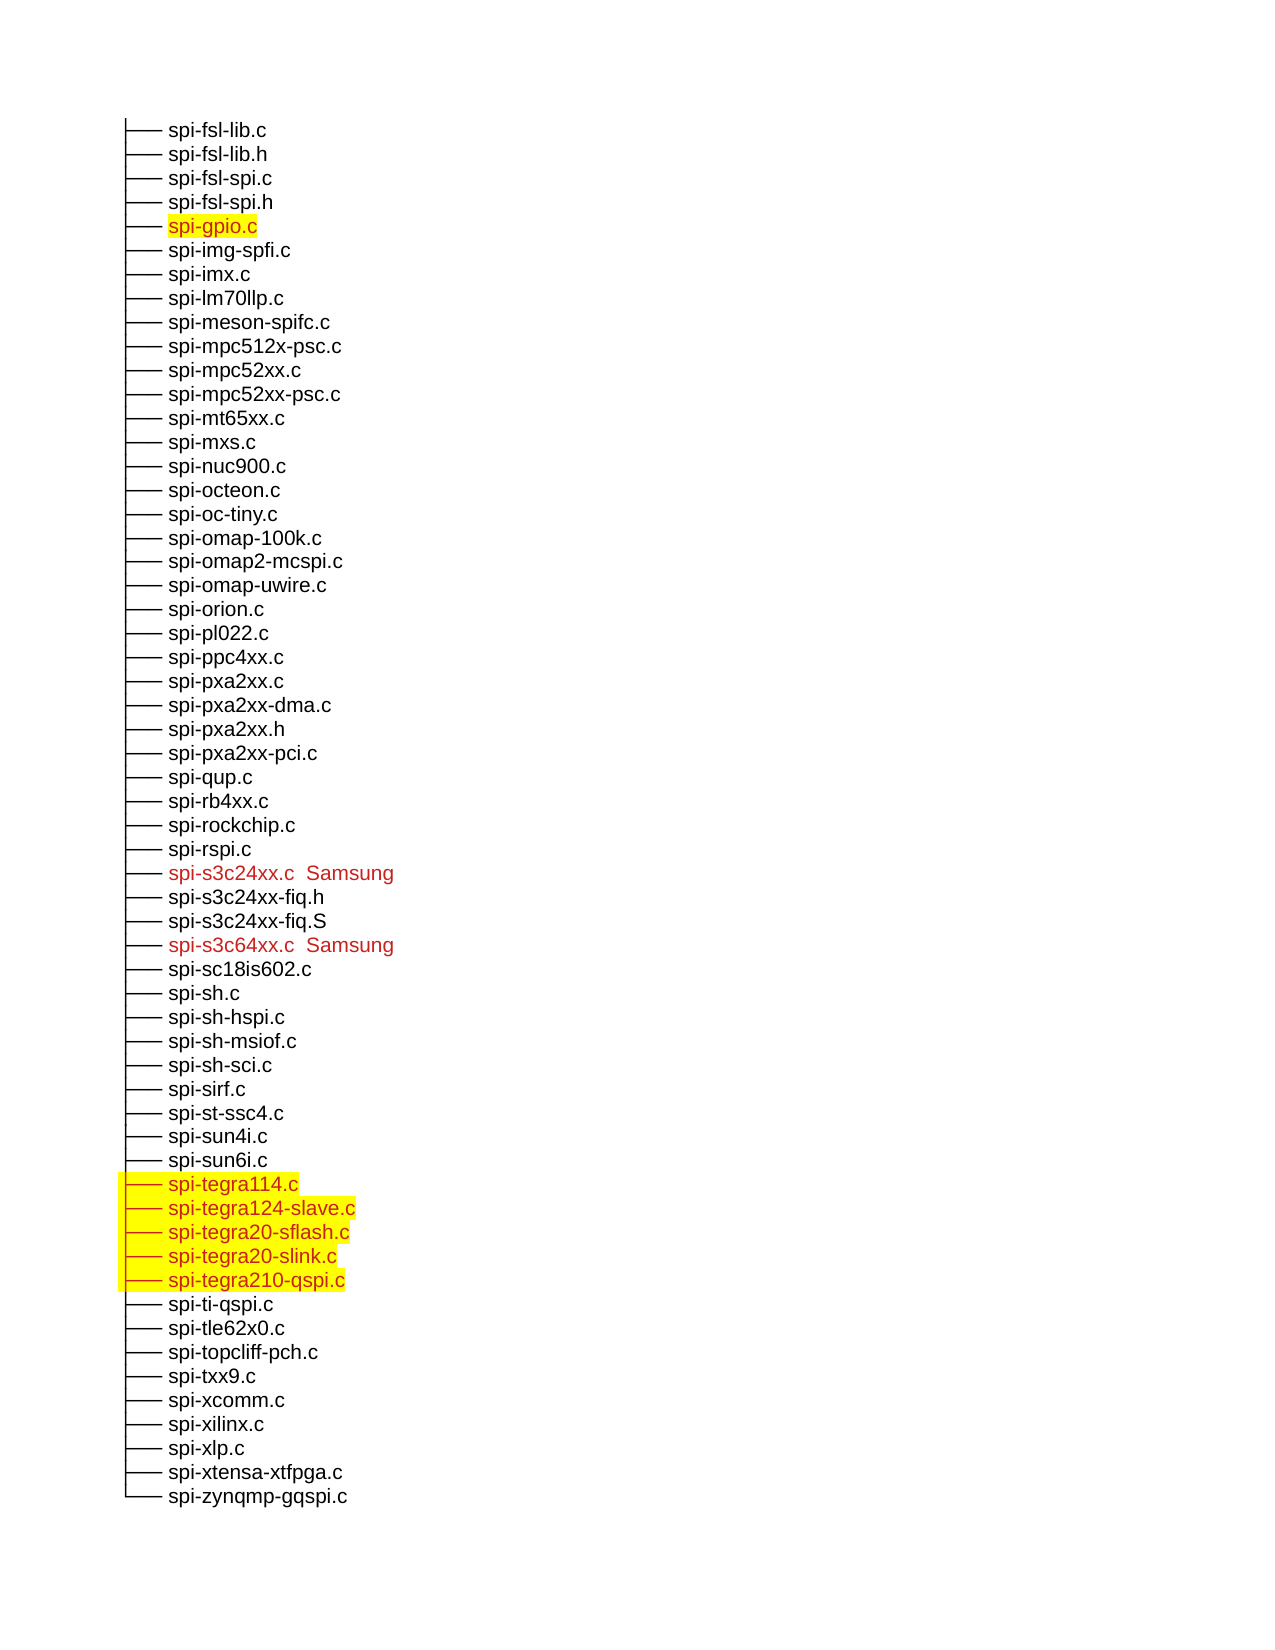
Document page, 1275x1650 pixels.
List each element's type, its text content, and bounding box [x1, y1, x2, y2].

text ├── spi-mpc512x-psc.c [126, 334, 1157, 358]
text ├── spi-topcliff-pch.c [126, 1340, 1157, 1364]
text ├── spi-s3c24xx-fiq.h [126, 885, 1157, 909]
text ├── spi-s3c64xx.c Samsung [126, 933, 1157, 957]
text └── spi-zynqmp-gqspi.c [118, 1484, 1157, 1508]
text ├── spi-mpc52xx.c [126, 358, 1157, 382]
text ├── spi-s3c24xx-fiq.S [126, 909, 1157, 933]
text ├── spi-tegra210-qspi.c [126, 1268, 1157, 1292]
text ├── spi-orion.c [126, 597, 1157, 621]
text ├── spi-tegra124-slave.c [126, 1196, 1157, 1220]
text ├── spi-xlp.c [126, 1436, 1157, 1460]
text ├── spi-pxa2xx-dma.c [126, 693, 1157, 717]
text ├── spi-sh-sci.c [126, 1052, 1157, 1076]
text ├── spi-meson-spifc.c [126, 310, 1157, 334]
text ├── spi-tegra114.c [126, 1172, 1157, 1196]
text ├── spi-ti-qspi.c [126, 1292, 1157, 1316]
text ├── spi-pxa2xx.h [126, 717, 1157, 741]
text ├── spi-fsl-spi.h [126, 190, 1157, 214]
text ├── spi-s3c24xx.c Samsung [126, 861, 1157, 885]
text ├── spi-rockchip.c [126, 813, 1157, 837]
text ├── spi-sh-hspi.c [126, 1004, 1157, 1028]
text ├── spi-img-spfi.c [126, 238, 1157, 262]
text ├── spi-txx9.c [126, 1364, 1157, 1388]
text ├── spi-sh.c [126, 981, 1157, 1004]
text ├── spi-omap2-mcspi.c [126, 549, 1157, 573]
text ├── spi-nuc900.c [126, 453, 1157, 477]
text ├── spi-sun4i.c [126, 1124, 1157, 1148]
text ├── spi-omap-uwire.c [126, 573, 1157, 597]
text ├── spi-rspi.c [126, 837, 1157, 861]
text ├── spi-sh-msiof.c [126, 1028, 1157, 1052]
text ├── spi-imx.c [126, 262, 1157, 286]
text ├── spi-pxa2xx-pci.c [126, 741, 1157, 765]
text ├── spi-xilinx.c [126, 1412, 1157, 1436]
text ├── spi-gpio.c [126, 214, 1157, 238]
text ├── spi-sc18is602.c [126, 957, 1157, 981]
text ├── spi-rb4xx.c [126, 789, 1157, 813]
text ├── spi-fsl-spi.c [126, 166, 1157, 190]
text ├── spi-tegra20-sflash.c [126, 1220, 1157, 1244]
text ├── spi-fsl-lib.c [126, 118, 1157, 142]
text ├── spi-fsl-lib.h [126, 142, 1157, 166]
text ├── spi-mt65xx.c [126, 406, 1157, 429]
text ├── spi-pxa2xx.c [126, 669, 1157, 693]
text ├── spi-pl022.c [126, 621, 1157, 645]
text ├── spi-sirf.c [126, 1076, 1157, 1100]
text ├── spi-mpc52xx-psc.c [126, 382, 1157, 406]
text ├── spi-octeon.c [126, 477, 1157, 501]
text ├── spi-ppc4xx.c [126, 645, 1157, 669]
text ├── spi-qup.c [126, 765, 1157, 789]
text ├── spi-lm70llp.c [126, 286, 1157, 310]
text ├── spi-xtensa-xtfpga.c [126, 1460, 1157, 1484]
text ├── spi-mxs.c [126, 429, 1157, 453]
text ├── spi-st-ssc4.c [126, 1100, 1157, 1124]
text ├── spi-oc-tiny.c [126, 501, 1157, 525]
text ├── spi-xcomm.c [126, 1388, 1157, 1412]
text ├── spi-tegra20-slink.c [126, 1244, 1157, 1268]
text ├── spi-omap-100k.c [126, 525, 1157, 549]
text ├── spi-sun6i.c [126, 1148, 1157, 1172]
text ├── spi-tle62x0.c [126, 1316, 1157, 1340]
